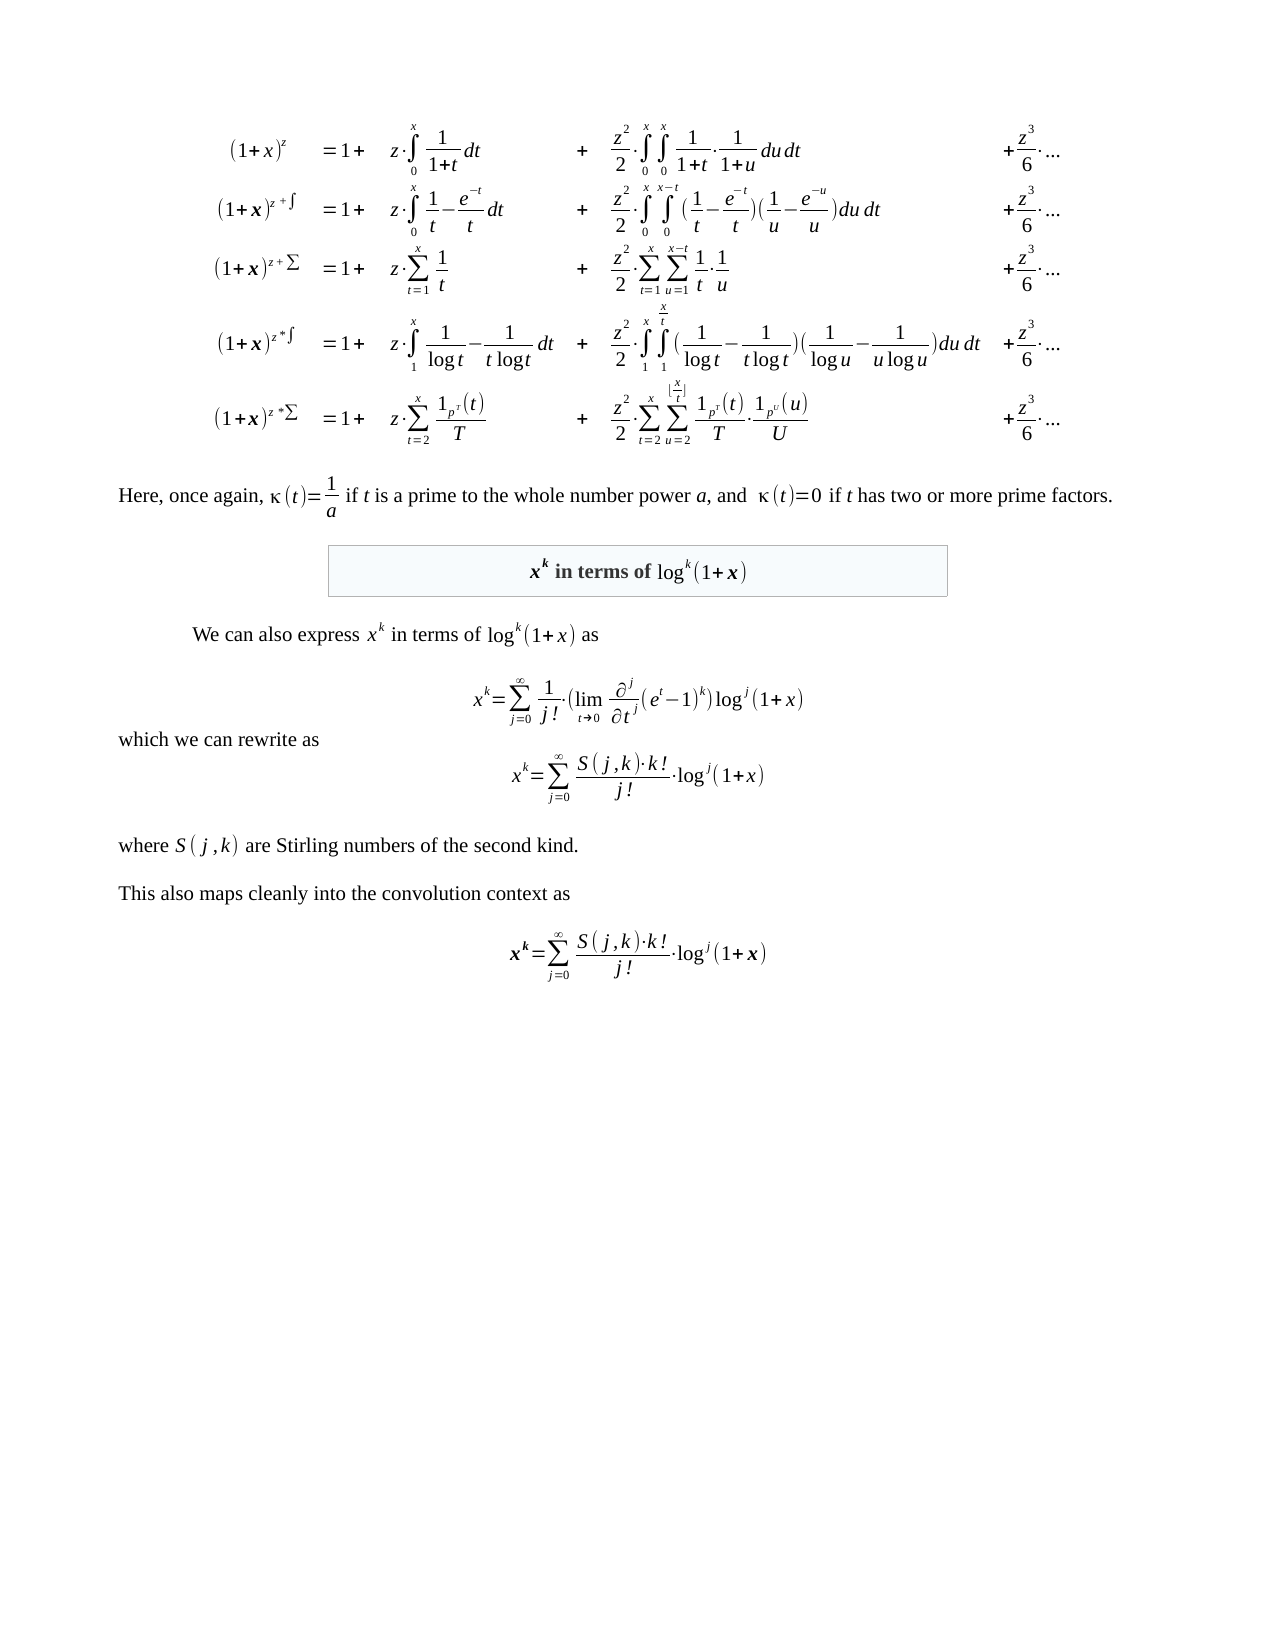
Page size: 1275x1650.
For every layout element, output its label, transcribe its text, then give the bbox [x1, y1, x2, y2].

text whereare Stirling numbers of the second kind. [118, 833, 1157, 857]
text This also maps cleanly into the convolution context as [118, 881, 1157, 905]
text in terms of [329, 546, 947, 596]
text We can also expressin terms ofas [118, 620, 1157, 647]
text Here, once again,if t is a prime to the whole number power a, and if t has two or more prime factors. [118, 472, 1157, 521]
text which we can rewrite as [118, 727, 1157, 751]
